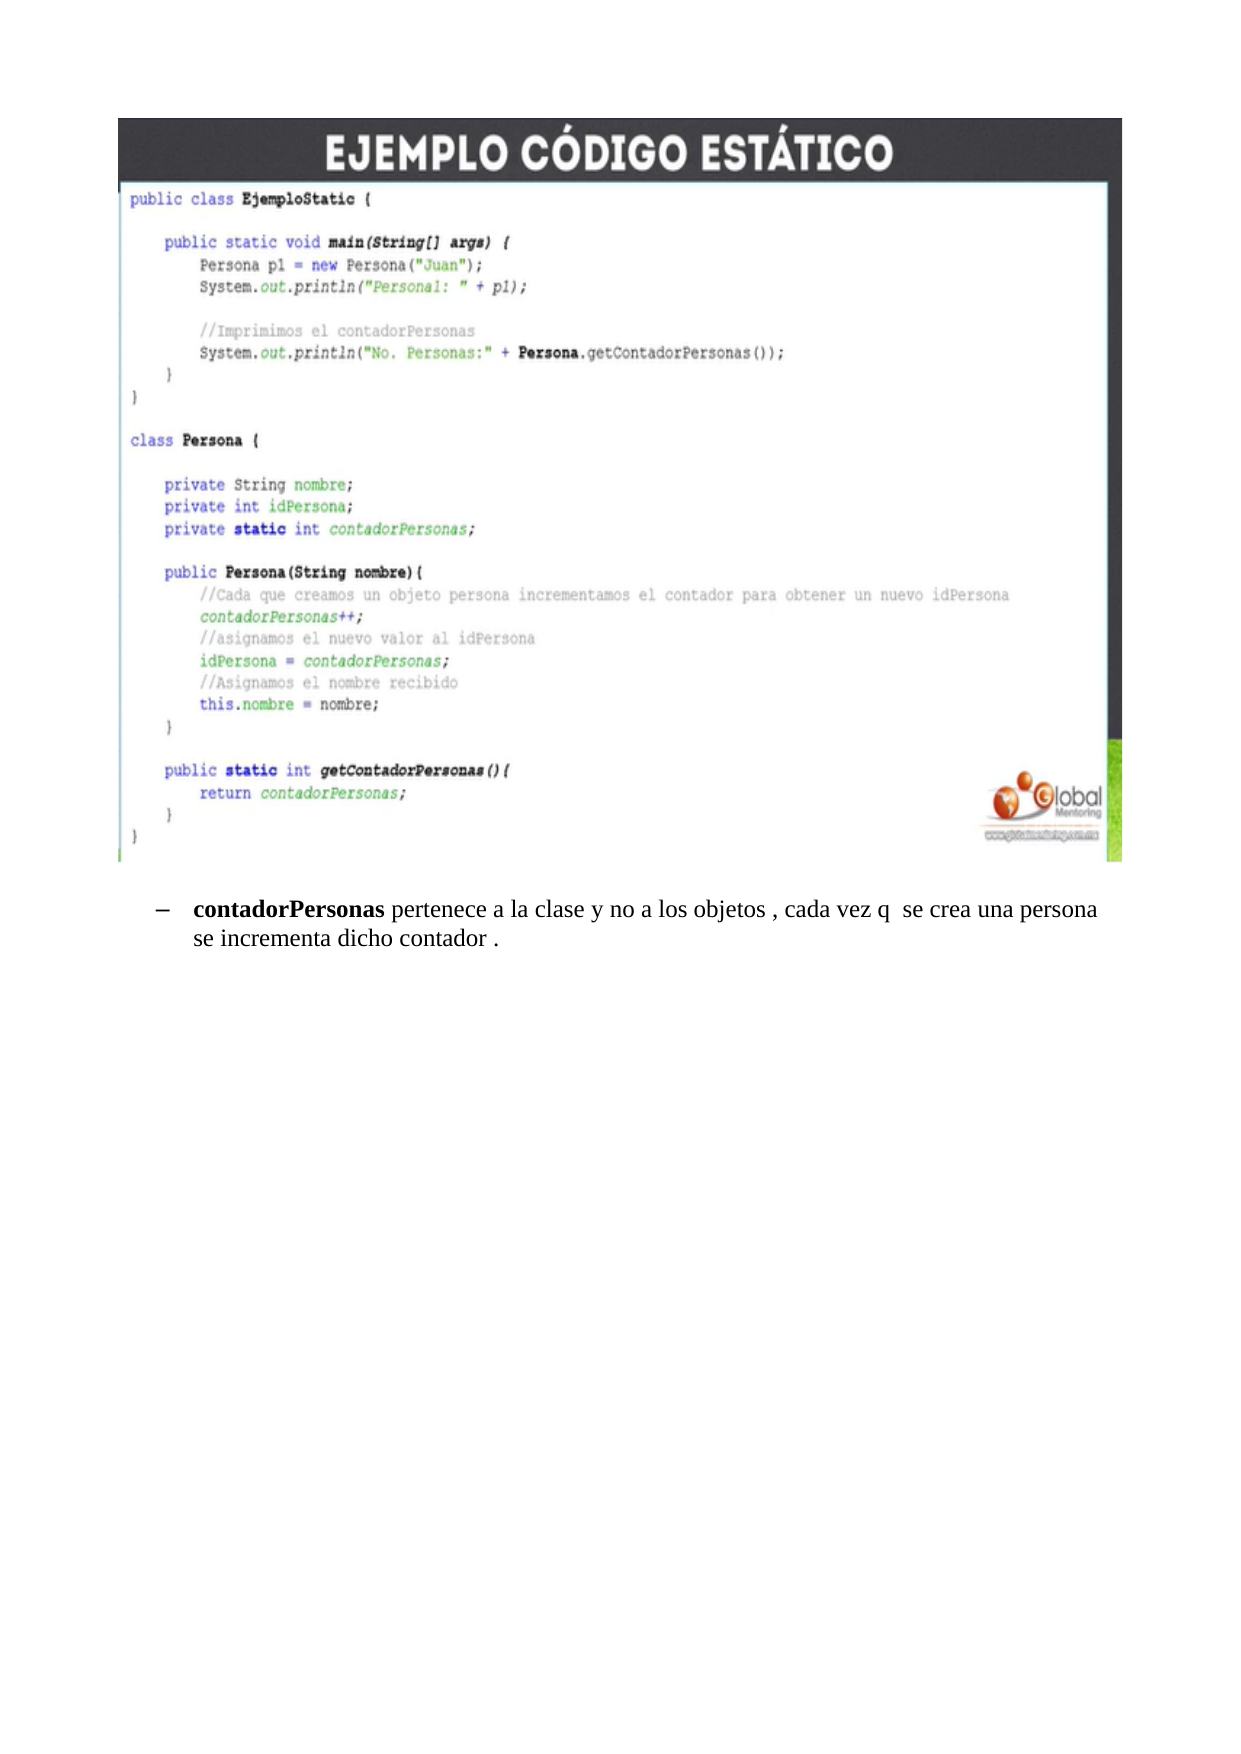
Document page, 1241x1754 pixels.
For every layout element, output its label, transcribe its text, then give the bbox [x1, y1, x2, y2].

picture [118, 118, 1123, 866]
list contadorPersonas pertenece a la clase y no a los objetos , cada vez q se crea una persona se incrementa dicho contador . [156, 894, 1122, 952]
